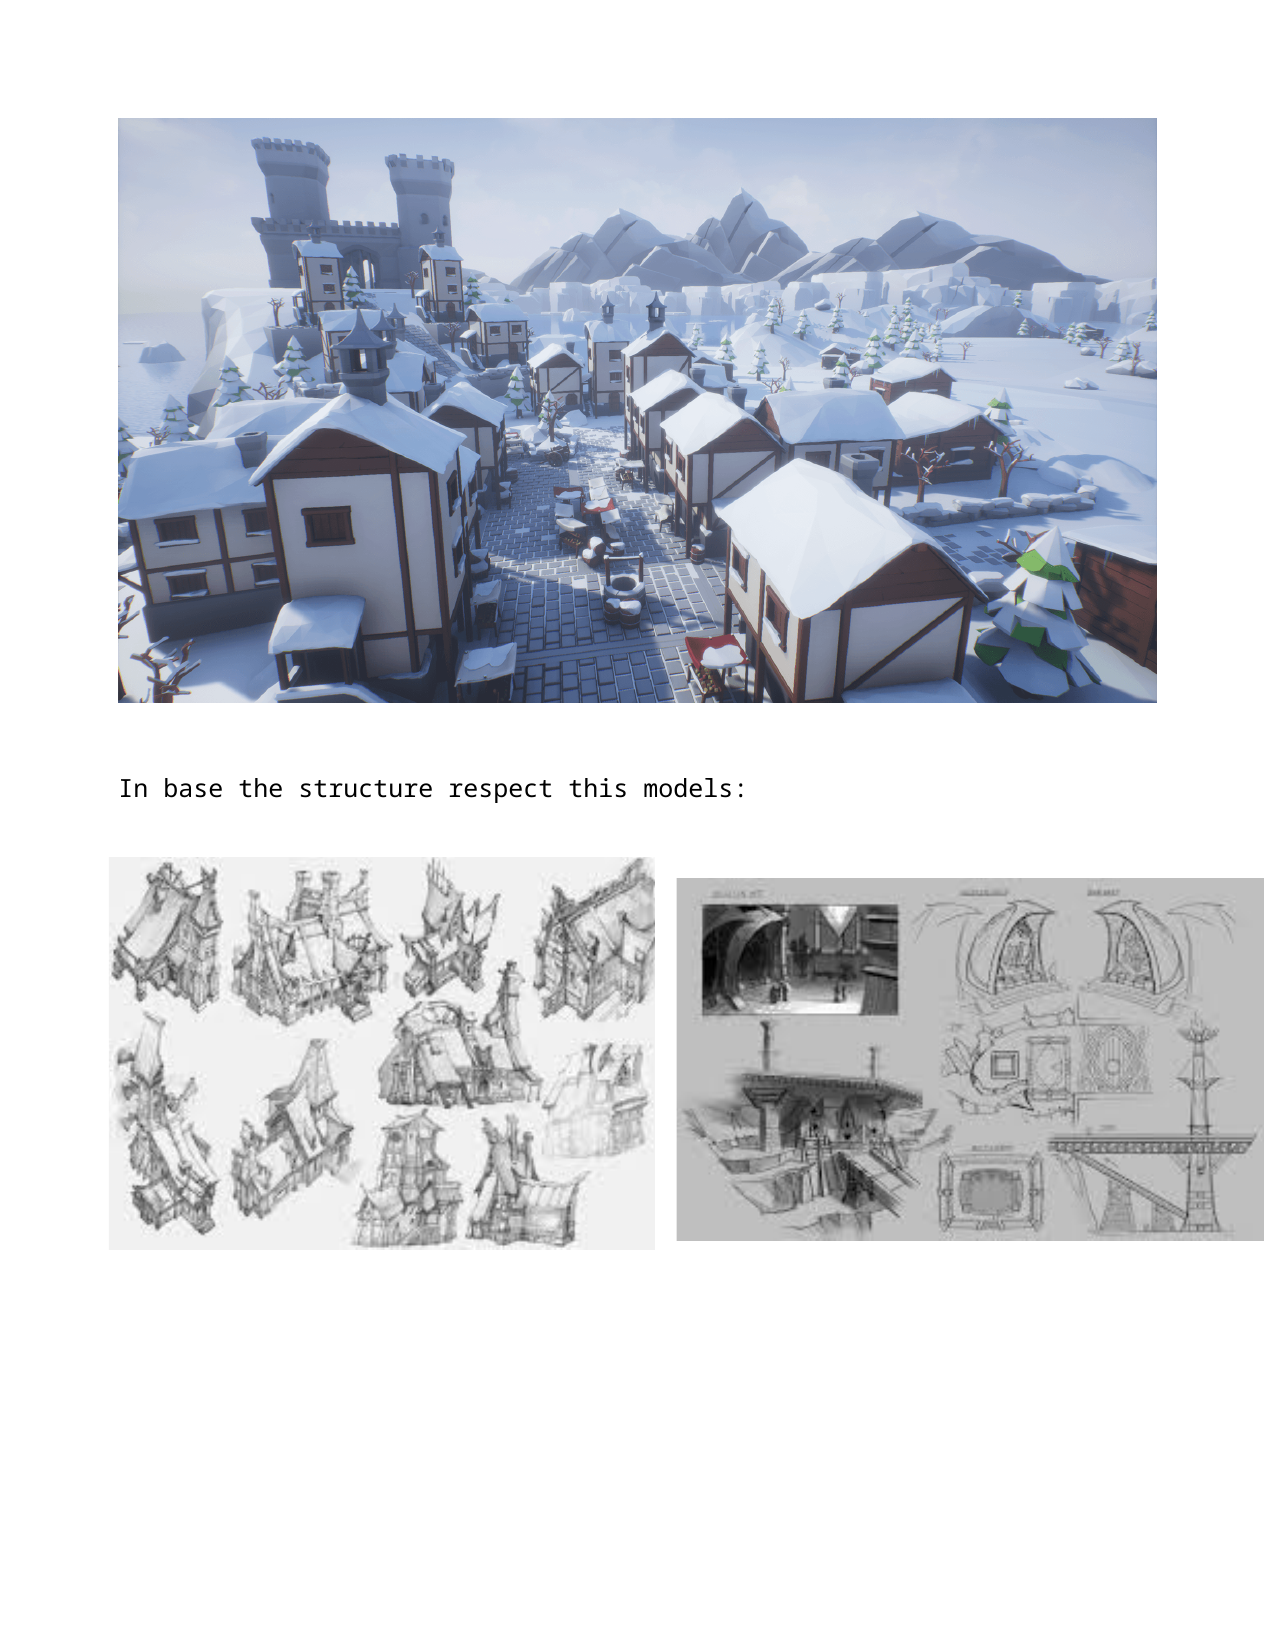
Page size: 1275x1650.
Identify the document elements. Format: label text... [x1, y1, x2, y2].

picture [108, 857, 655, 1250]
picture [118, 118, 1157, 703]
picture [676, 878, 1264, 1241]
text In base the structure respect this models: [118, 771, 1157, 804]
